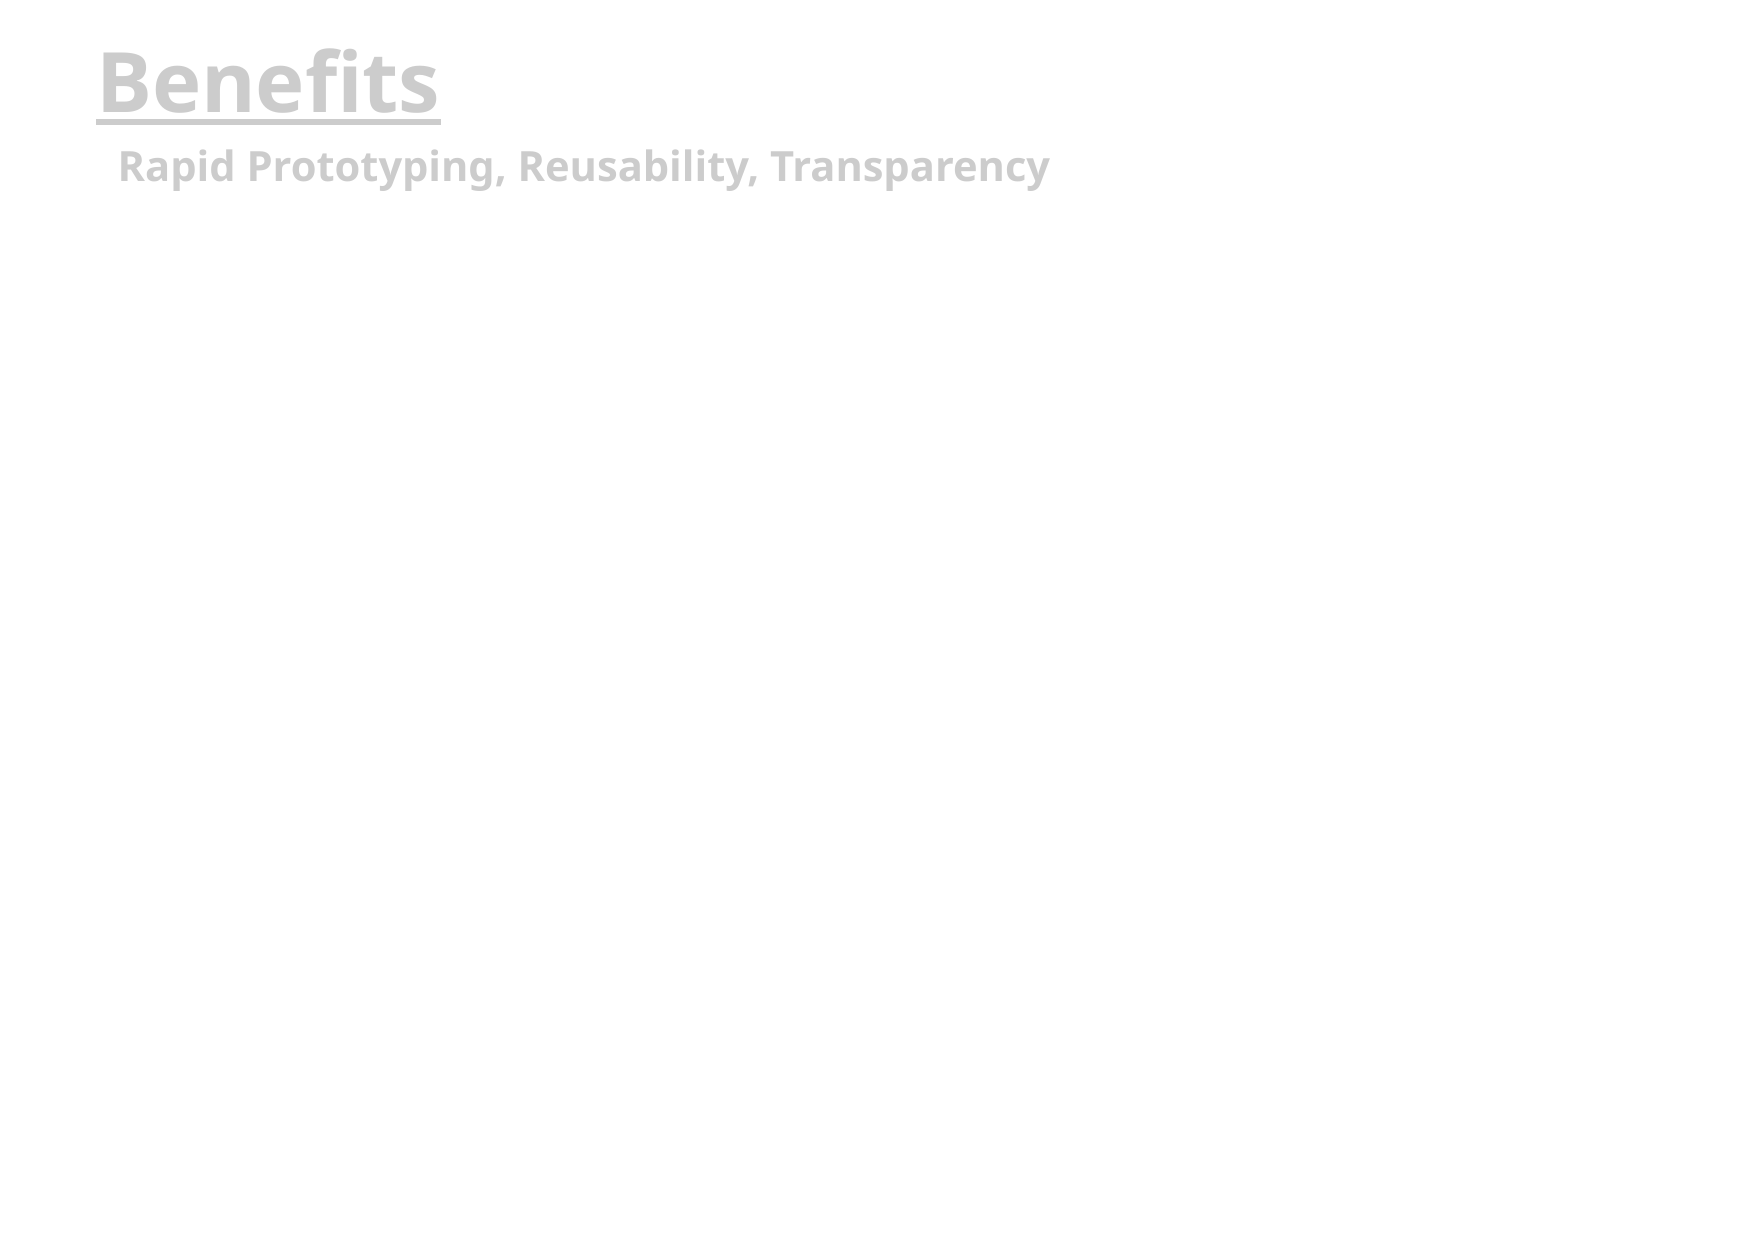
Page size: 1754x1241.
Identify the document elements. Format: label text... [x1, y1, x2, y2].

text Benefits [96, 23, 1699, 137]
text Rapid Prototyping, Reusability, Transparency [96, 137, 1699, 194]
